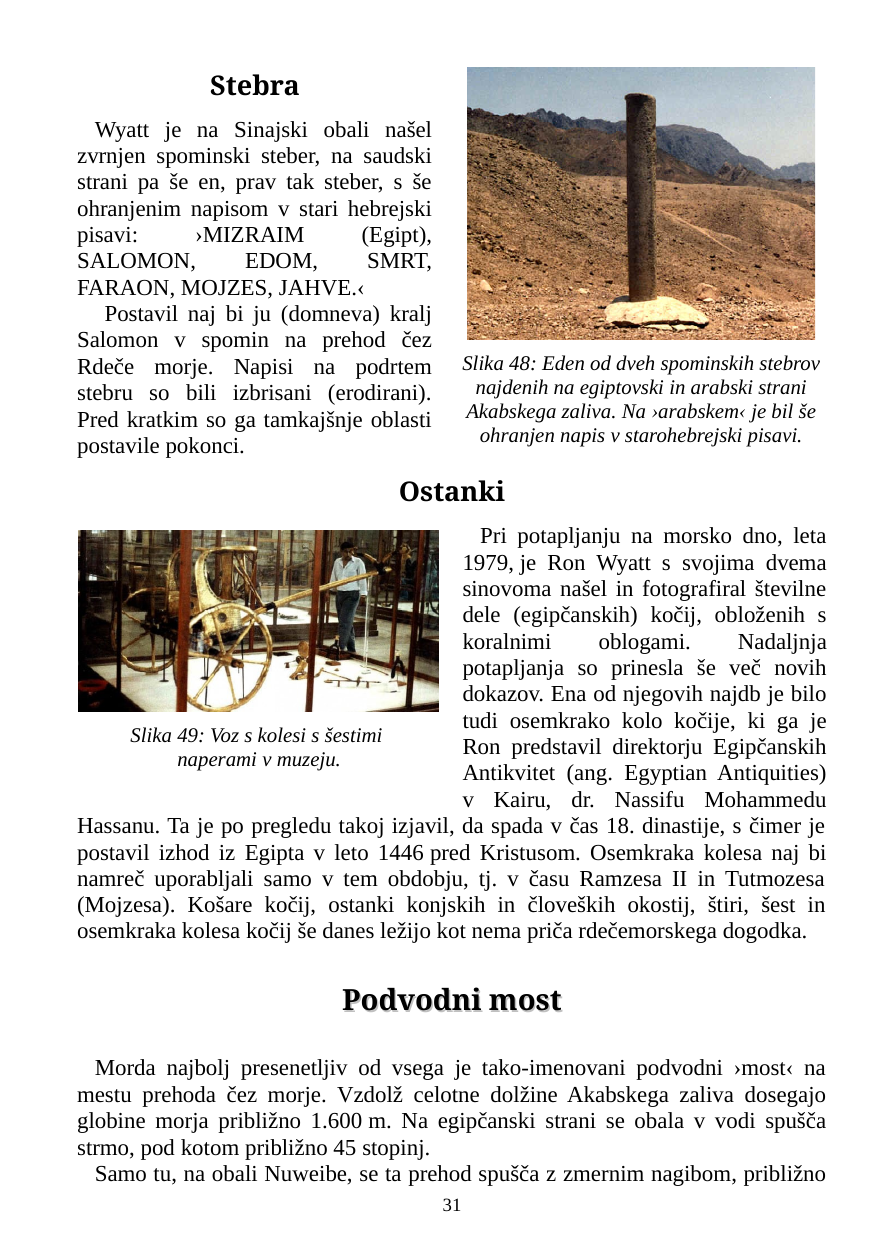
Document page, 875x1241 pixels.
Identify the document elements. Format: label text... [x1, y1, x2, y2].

text Samo tu, na obali Nuweibe, se ta prehod spušča z zmernim nagibom, približno [77, 1160, 827, 1186]
text Slika 48: Eden od dveh spominskih stebrov najdenih na egiptovski in arabski strani Akabskega zaliva. Na ›arabskem‹ je bil še ohranjen napis v starohebrejski pisavi. [456, 68, 826, 447]
subtitle Podvodni most [77, 979, 827, 1019]
subtitle Ostanki [77, 473, 827, 510]
picture [78, 530, 439, 712]
text Pri potapljanju na morsko dno, leta 1979, je Ron Wyatt s svojima dvema sinovoma našel in fotografiral številne dele (egipčanskih) kočij, obloženih s koralnimi oblogami. Nadaljnja potapljanja so prinesla še več novih dokazov. Ena od njegovih najdb je bilo tudi osemkrako kolo kočije, ki ga je Ron predstavil direktorju Egipčanskih Antikvitet (ang. Egyptian Antiquities) v Kairu, dr. Nassifu Mohammedu Hassanu. Ta je po pregledu takoj izjavil, da spada v čas 18. dinastije, s čimer je postavil izhod iz Egipta v leto 1446 pred Kristusom. Osemkraka kolesa naj bi namreč uporabljali samo v tem obdobju, tj. v času Ramzesa II in Tutmozesa (Mojzesa). Košare kočij, ostanki konjskih in človeških okostij, štiri, šest in osemkraka kolesa kočij še danes ležijo kot nema priča rdečemorskega dogodka. [67, 522, 827, 944]
text Postavil naj bi ju (domneva) kralj Salomon v spomin na prehod čez Rdeče morje. Napisi na podrtem stebru so bili izbrisani (erodirani). Pred kratkim so ga tamkajšnje oblasti postavile pokonci. [77, 300, 827, 458]
text Wyatt je na Sinajski obali našel zvrnjen spominski steber, na saudski strani pa še en, prav tak steber, s še ohranjenim napisom v stari hebrejski pisavi: ›MIZRAIM (Egipt), SALOMON, EDOM, SMRT, FARAON, MOJZES, JAHVE.‹ [77, 116, 456, 300]
picture [467, 67, 816, 340]
text Morda najbolj presenetljiv od vsega je tako-imenovani podvodni ›most‹ na mestu prehoda čez morje. Vzdolž celotne dolžine Akabskega zaliva dosegajo globine morja približno 1.600 m. Na egipčanski strani se obala v vodi spušča strmo, pod kotom približno 45 stopinj. [77, 1054, 827, 1160]
text Slika 49: Voz s kolesi s šestimi naperami v muzeju. [76, 542, 442, 771]
subtitle Stebra [77, 66, 827, 103]
